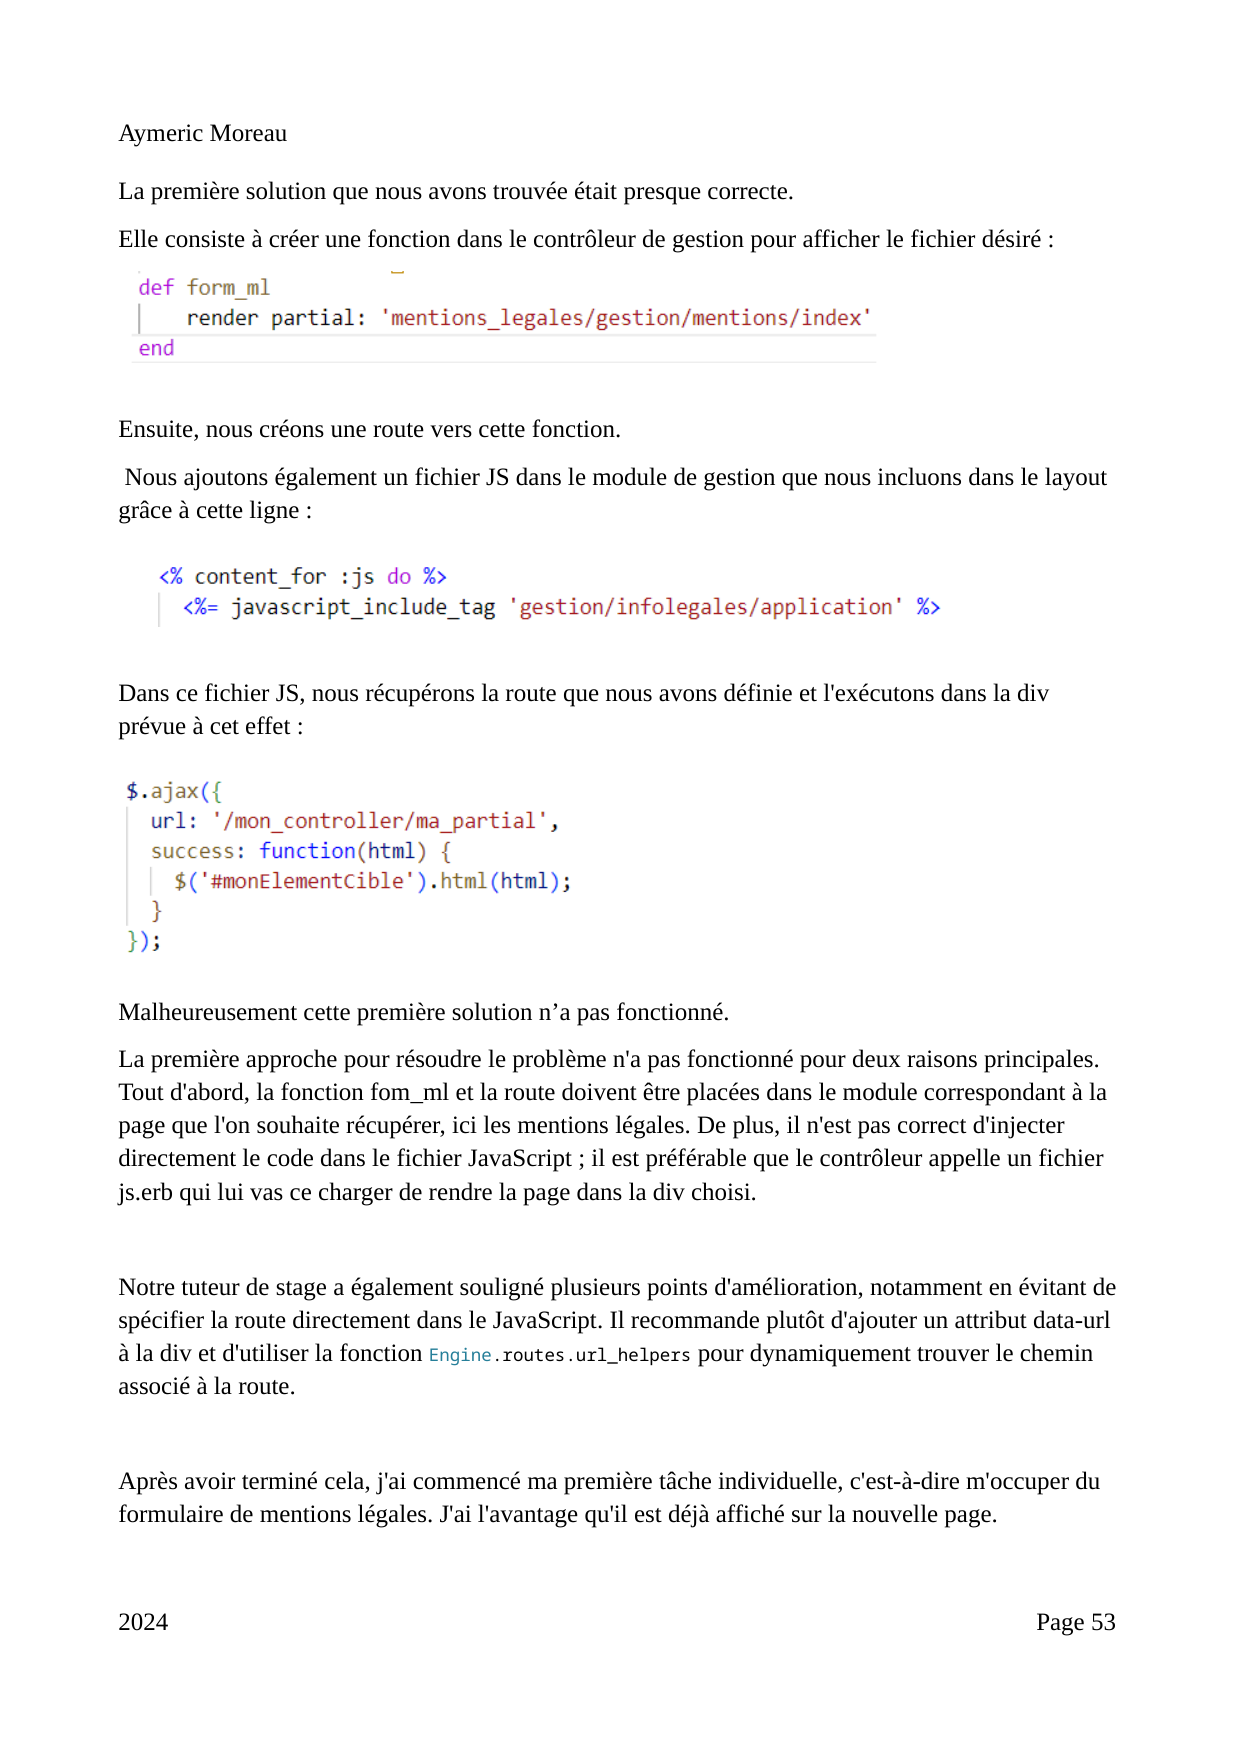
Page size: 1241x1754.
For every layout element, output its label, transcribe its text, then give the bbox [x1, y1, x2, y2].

text Nous ajoutons également un fichier JS dans le module de gestion que nous incluons dans le layout grâce à cette ligne : [118, 462, 1122, 524]
text La première solution que nous avons trouvée était presque correcte. [118, 176, 1122, 205]
text Dans ce fichier JS, nous récupérons la route que nous avons définie et l'exécutons dans la div prévue à cet effet : [118, 678, 1122, 740]
text Elle consiste à créer une fonction dans le contrôleur de gestion pour afficher le fichier désiré : [118, 224, 1122, 253]
text Après avoir terminé cela, j'ai commencé ma première tâche individuelle, c'est-à-dire m'occuper du formulaire de mentions légales. J'ai l'avantage qu'il est déjà affiché sur la nouvelle page. [118, 1466, 1122, 1528]
text Ensuite, nous créons une route vers cette fonction. [118, 414, 1122, 443]
text Malheureusement cette première solution n’a pas fonctionné. [118, 997, 1122, 1026]
picture [137, 542, 1103, 627]
picture [115, 763, 579, 956]
text Notre tuteur de stage a également souligné plusieurs points d'amélioration, notamment en évitant de spécifier la route directement dans le JavaScript. Il recommande plutôt d'ajouter un attribut data-url à la div et d'utiliser la fonction Engine.routes.url_helpers pour dynamiquement trouver le chemin associé à la route. [118, 1272, 1122, 1399]
picture [131, 271, 877, 363]
text La première approche pour résoudre le problème n'a pas fonctionné pour deux raisons principales. Tout d'abord, la fonction fom_ml et la route doivent être placées dans le module correspondant à la page que l'on souhaite récupérer, ici les mentions légales. De plus, il n'est pas correct d'injecter directement le code dans le fichier JavaScript ; il est préférable que le contrôleur appelle un fichier js.erb qui lui vas ce charger de rendre la page dans la div choisi. [118, 1044, 1122, 1205]
